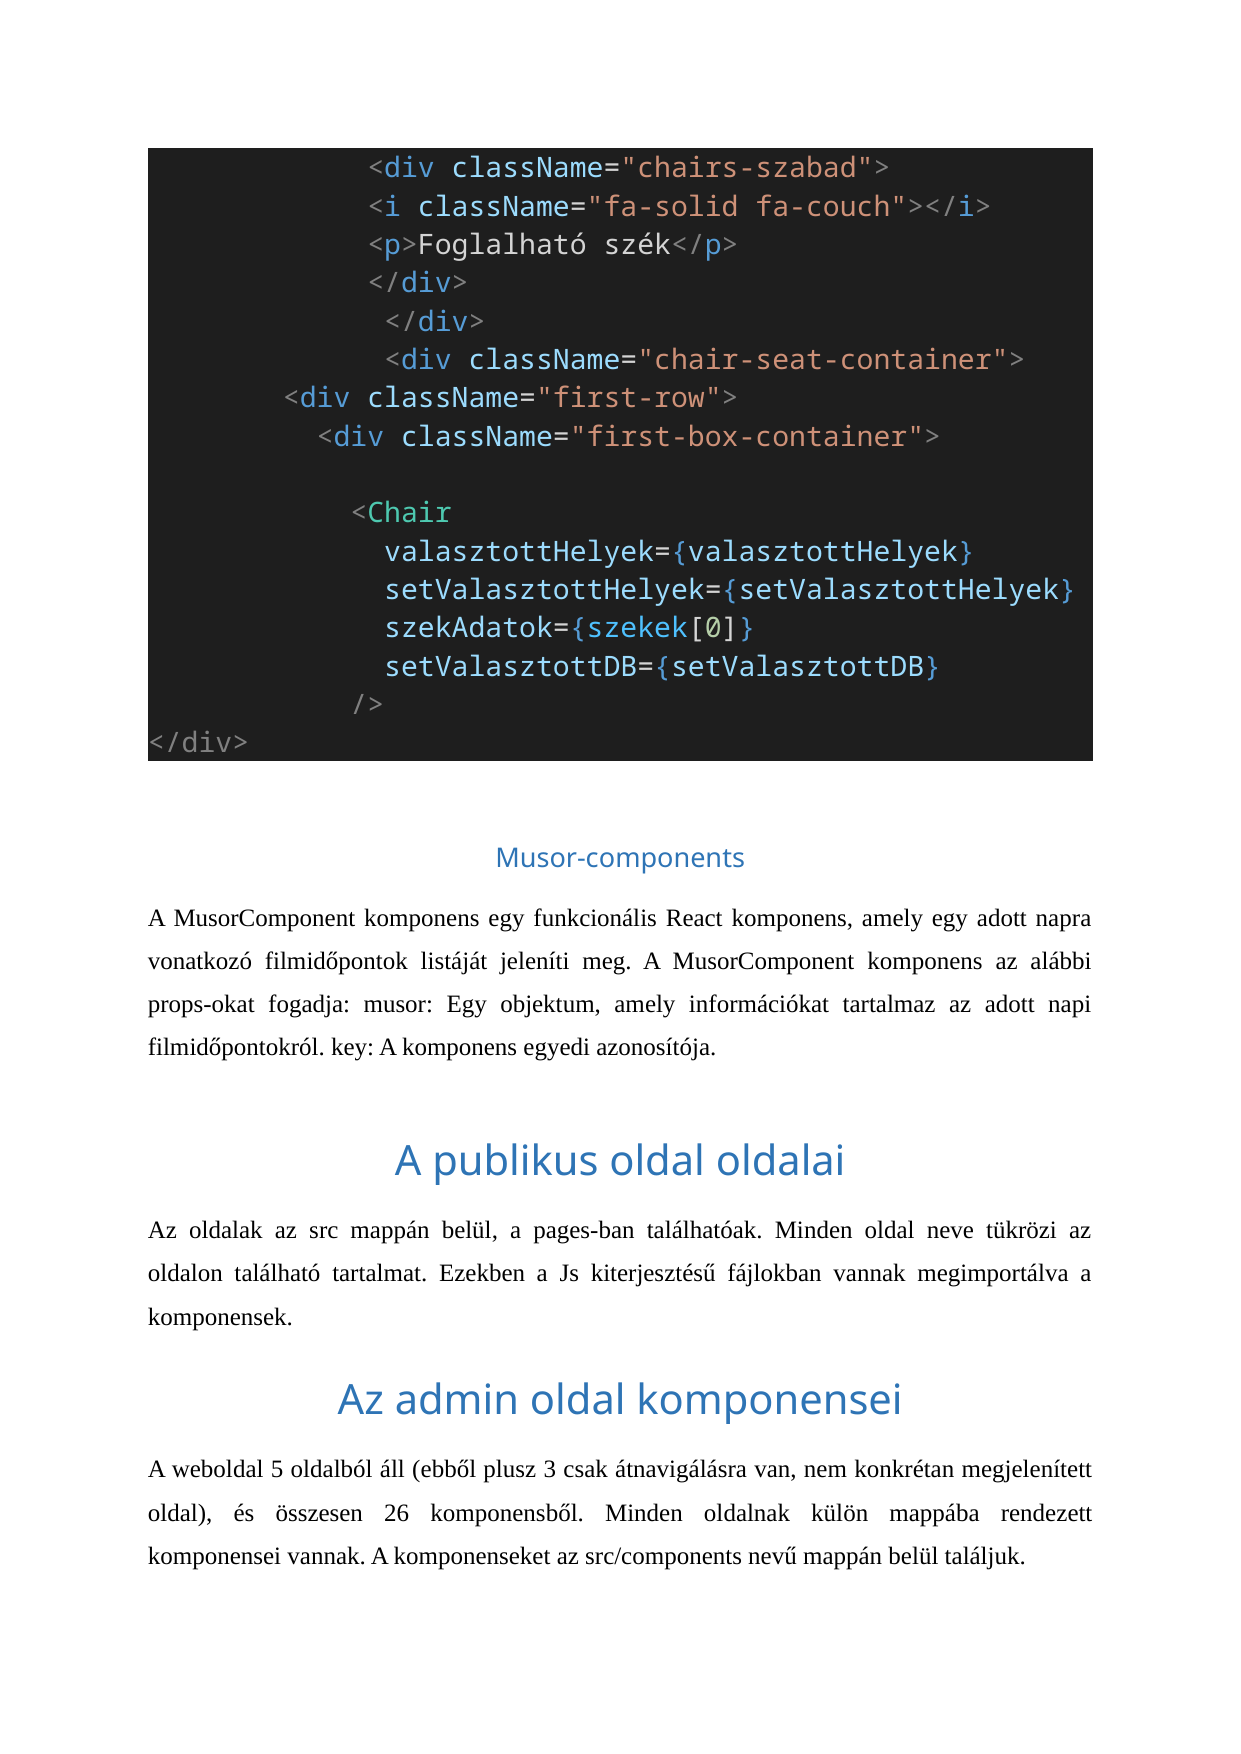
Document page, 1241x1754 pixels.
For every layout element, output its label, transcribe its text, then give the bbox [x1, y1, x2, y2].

text <Chair [148, 493, 1093, 531]
subtitle Musor-components [148, 838, 1093, 875]
subtitle Az admin oldal komponensei [148, 1370, 1093, 1427]
text Az oldalak az src mappán belül, a pages-ban találhatóak. Minden oldal neve tükrözi az oldalon található tartalmat. Ezekben a Js kiterjesztésű fájlokban vannak megimportálva a komponensek. [148, 1215, 1093, 1330]
text <div className="first-row"> [148, 378, 1093, 416]
text <p>Foglalható szék</p> [148, 224, 1093, 263]
text </div> [148, 301, 1093, 339]
text setValasztottDB={setValasztottDB} [148, 646, 1093, 684]
text <div className="chair-seat-container"> [148, 339, 1093, 378]
text A MusorComponent komponens egy funkcionális React komponens, amely egy adott napra vonatkozó filmidőpontok listáját jeleníti meg. A MusorComponent komponens az alábbi props-okat fogadja: musor: Egy objektum, amely információkat tartalmaz az adott napi filmidőpontokról. key: A komponens egyedi azonosítója. [148, 903, 1093, 1061]
text /> [148, 684, 1093, 723]
text </div> [148, 263, 1093, 301]
text </div> [148, 723, 1093, 761]
text A weboldal 5 oldalból áll (ebből plusz 3 csak átnavigálásra van, nem konkrétan megjelenített oldal), és összesen 26 komponensből. Minden oldalnak külön mappába rendezett komponensei vannak. A komponenseket az src/components nevű mappán belül találjuk. [148, 1454, 1093, 1569]
text valasztottHelyek={valasztottHelyek} [148, 531, 1093, 569]
text szekAdatok={szekek[0]} [148, 608, 1093, 646]
text setValasztottHelyek={setValasztottHelyek} [148, 569, 1093, 608]
text <div className="chairs-szabad"> [148, 148, 1093, 186]
text <div className="first-box-container"> [148, 416, 1093, 454]
subtitle A publikus oldal oldalai [148, 1131, 1093, 1187]
text <i className="fa-solid fa-couch"></i> [148, 186, 1093, 224]
